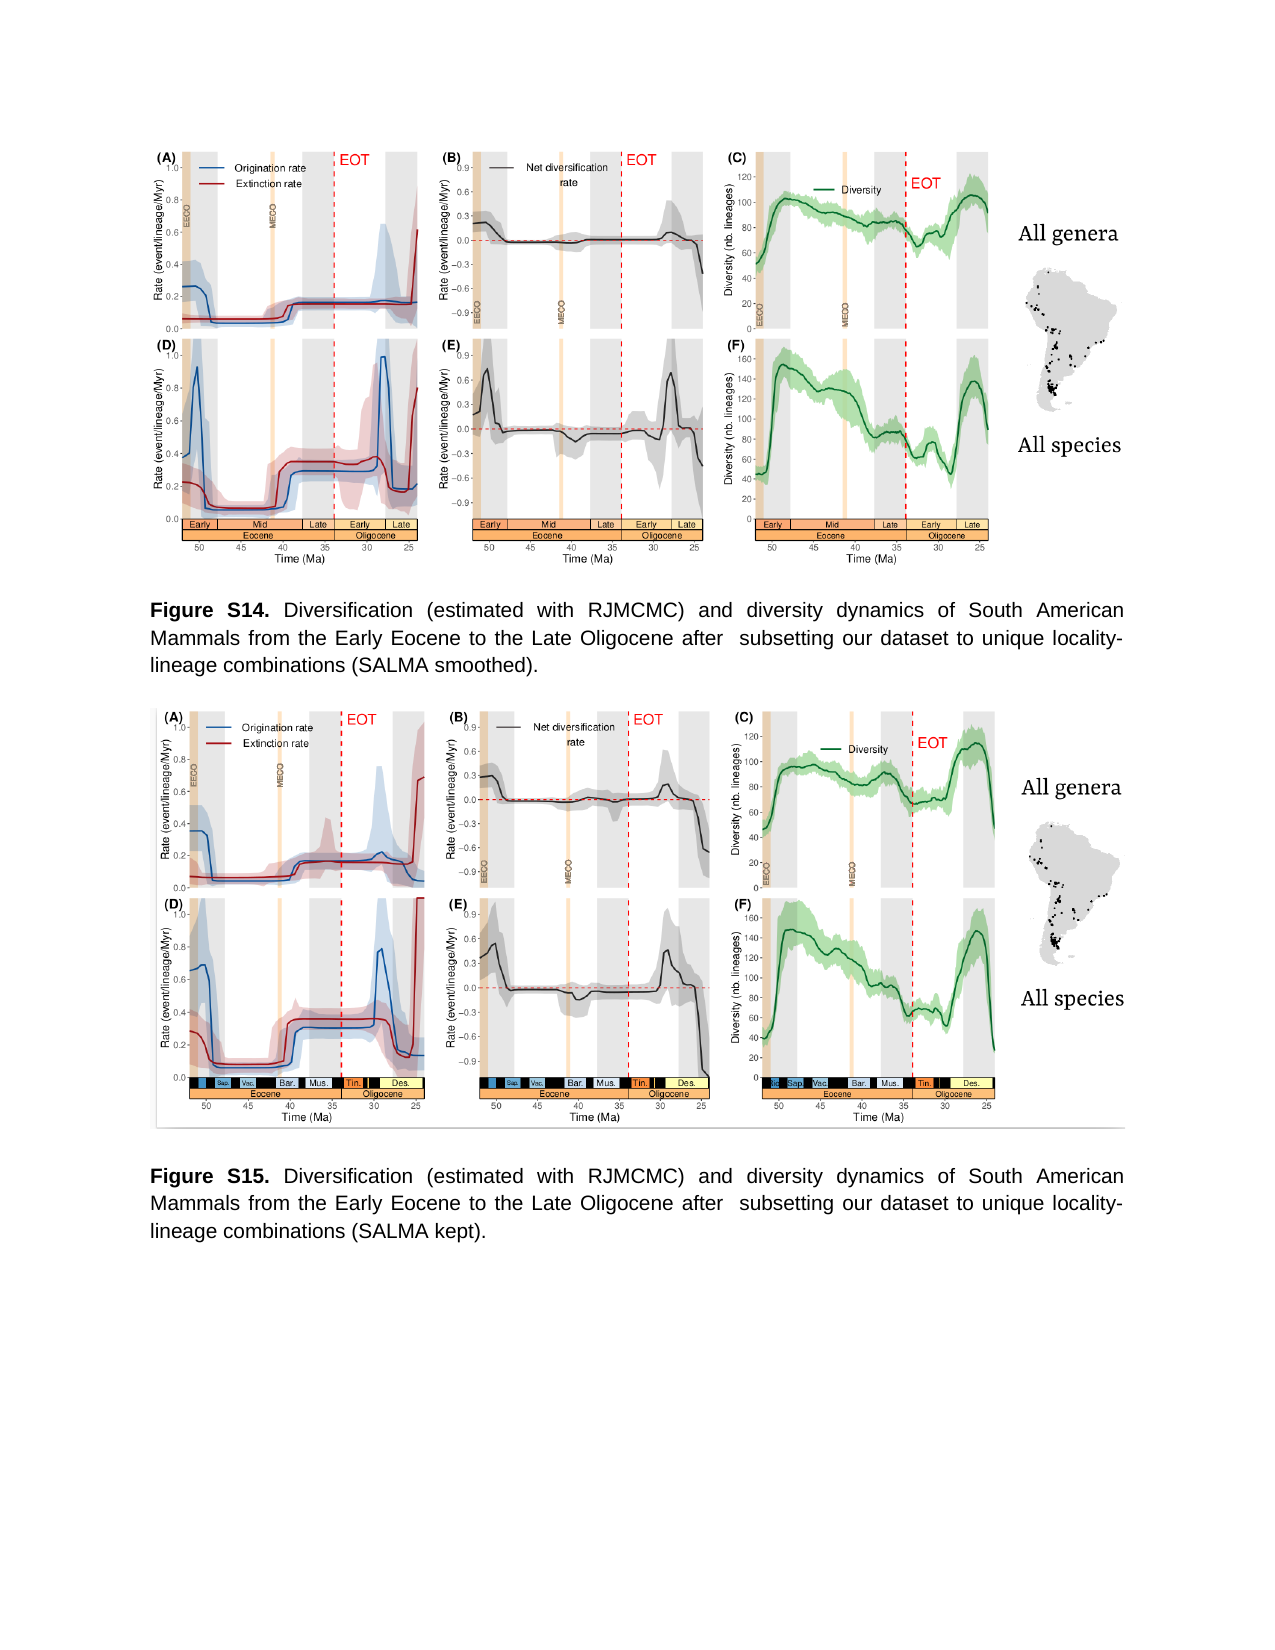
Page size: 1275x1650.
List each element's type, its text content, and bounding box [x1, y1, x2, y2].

picture [150, 708, 1125, 1129]
text Figure S14. Diversification (estimated with RJMCMC) and diversity dynamics of South American Mammals from the Early Eocene to the Late Oligocene after subsetting our dataset to unique locality-lineage combinations (SALMA smoothed). [150, 598, 1125, 677]
picture [150, 150, 1125, 567]
text Figure S15. Diversification (estimated with RJMCMC) and diversity dynamics of South American Mammals from the Early Eocene to the Late Oligocene after subsetting our dataset to unique locality-lineage combinations (SALMA kept). [150, 1164, 1125, 1243]
